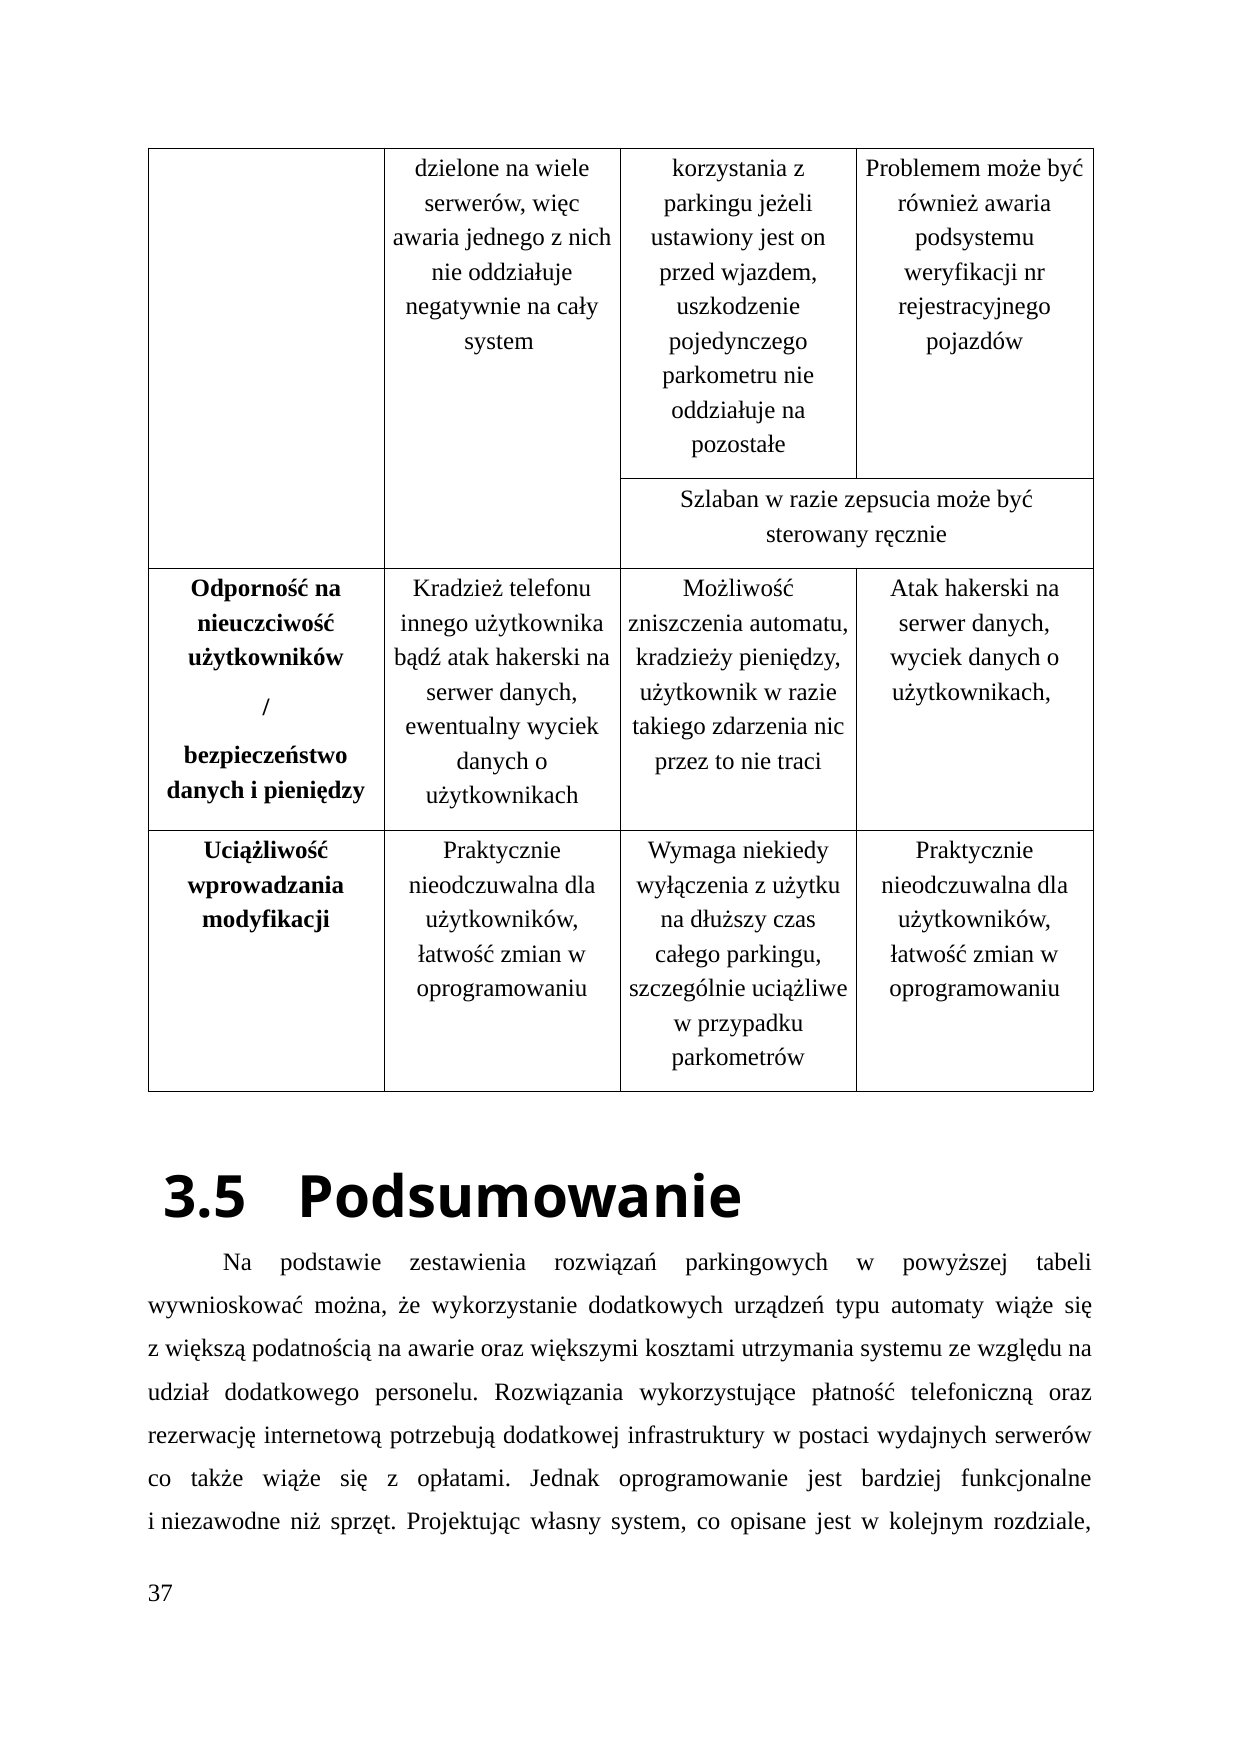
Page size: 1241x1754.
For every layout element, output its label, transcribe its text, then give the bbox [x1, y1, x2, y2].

table_cell [149, 149, 384, 568]
table_cell Problemem może być również awaria podsystemu weryfikacji nr rejestracyjnego pojazdów [857, 149, 1093, 478]
table_cell dzielone na wiele serwerów, więc awaria jednego z nich nie oddziałuje negatywnie na cały system [385, 149, 620, 568]
table_cell Atak hakerski na serwer danych, wyciek danych o użytkownikach, [857, 569, 1093, 829]
table_cell korzystania z parkingu jeżeli ustawiony jest on przed wjazdem, uszkodzenie pojedynczego parkometru nie oddziałuje na pozostałe [621, 149, 856, 478]
table_cell Wymaga niekiedy wyłączenia z użytku na dłuższy czas całego parkingu, szczególnie uciążliwe w przypadku parkometrów [621, 831, 856, 1091]
table_cell Możliwość zniszczenia automatu, kradzieży pieniędzy, użytkownik w razie takiego zdarzenia nic przez to nie traci [621, 569, 856, 829]
table_cell Odporność na nieuczciwość użytkowników / bezpieczeństwo danych i pieniędzy [149, 569, 384, 829]
table_cell Szlaban w razie zepsucia może być sterowany ręcznie [621, 479, 1093, 568]
subtitle Podsumowanie [148, 1155, 1093, 1235]
text Na podstawie zestawienia rozwiązań parkingowych w powyższej tabeli wywnioskować można, że wykorzystanie dodatkowych urządzeń typu automaty wiąże się z większą podatnością na awarie oraz większymi kosztami utrzymania systemu ze względu na udział dodatkowego personelu. Rozwiązania wykorzystujące płatność telefoniczną oraz rezerwację internetową potrzebują dodatkowej infrastruktury w postaci wydajnych serwerów co także wiąże się z opłatami. Jednak oprogramowanie jest bardziej funkcjonalne i niezawodne niż sprzęt. Projektując własny system, co opisane jest w kolejnym rozdziale, [148, 1247, 1093, 1535]
table_cell Praktycznie nieodczuwalna dla użytkowników, łatwość zmian w oprogramowaniu [385, 831, 620, 1091]
table_cell Kradzież telefonu innego użytkownika bądź atak hakerski na serwer danych, ewentualny wyciek danych o użytkownikach [385, 569, 620, 829]
table_cell Uciążliwość wprowadzania modyfikacji [149, 831, 384, 1091]
table_cell Praktycznie nieodczuwalna dla użytkowników, łatwość zmian w oprogramowaniu [857, 831, 1093, 1091]
